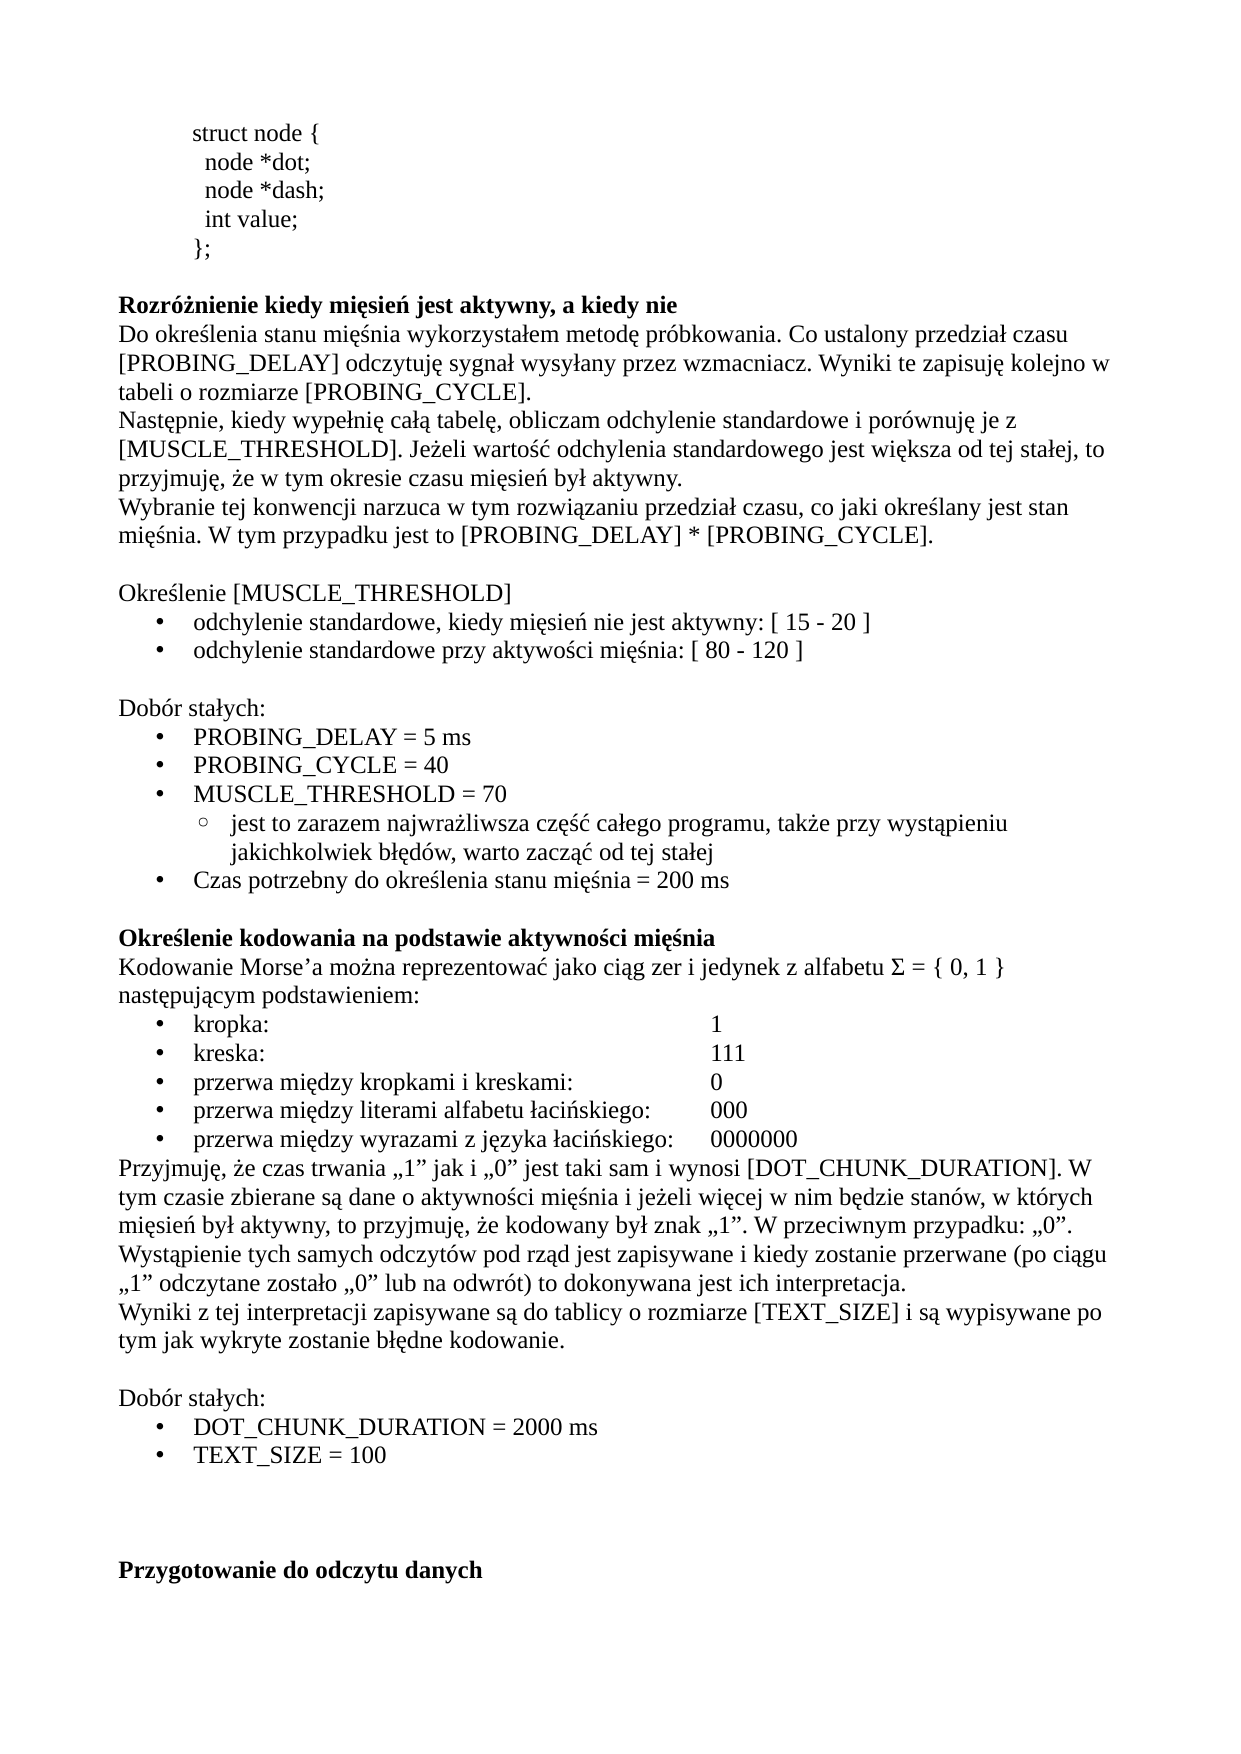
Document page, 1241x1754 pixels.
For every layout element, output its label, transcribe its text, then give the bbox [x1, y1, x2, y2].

list Czas potrzebny do określenia stanu mięśnia = 200 ms [156, 866, 1122, 894]
list przerwa między kropkami i kreskami: 0 [156, 1067, 1122, 1096]
text node *dot; [192, 147, 1122, 176]
list przerwa między wyrazami z języka łacińskiego: 0000000 [156, 1124, 1122, 1153]
text int value; [192, 204, 1122, 233]
list odchylenie standardowe, kiedy mięsień nie jest aktywny: [ 15 - 20 ] [156, 607, 1122, 636]
text Wystąpienie tych samych odczytów pod rząd jest zapisywane i kiedy zostanie przerwane (po ciągu „1” odczytane zostało „0” lub na odwrót) to dokonywana jest ich interpretacja. [118, 1239, 1122, 1297]
list MUSCLE_THRESHOLD = 70 [156, 779, 1122, 808]
text Wyniki z tej interpretacji zapisywane są do tablicy o rozmiarze [TEXT_SIZE] i są wypisywane po tym jak wykryte zostanie błędne kodowanie. [118, 1297, 1122, 1354]
text Dobór stałych: [118, 693, 1122, 722]
text Określenie kodowania na podstawie aktywności mięśnia [118, 923, 1122, 952]
list kreska: 111 [156, 1038, 1122, 1067]
list DOT_CHUNK_DURATION = 2000 ms [156, 1412, 1122, 1441]
list przerwa między literami alfabetu łacińskiego: 000 [156, 1096, 1122, 1124]
text }; [192, 233, 1122, 262]
list TEXT_SIZE = 100 [156, 1441, 1122, 1469]
list PROBING_DELAY = 5 ms [156, 722, 1122, 751]
text Rozróżnienie kiedy mięsień jest aktywny, a kiedy nie [118, 291, 1122, 319]
text Następnie, kiedy wypełnię całą tabelę, obliczam odchylenie standardowe i porównuję je z [MUSCLE_THRESHOLD]. Jeżeli wartość odchylenia standardowego jest większa od tej stałej, to przyjmuję, że w tym okresie czasu mięsień był aktywny. [118, 406, 1122, 492]
text Dobór stałych: [118, 1383, 1122, 1412]
list PROBING_CYCLE = 40 [156, 751, 1122, 779]
text Do określenia stanu mięśnia wykorzystałem metodę próbkowania. Co ustalony przedział czasu [PROBING_DELAY] odczytuję sygnał wysyłany przez wzmacniacz. Wyniki te zapisuję kolejno w tabeli o rozmiarze [PROBING_CYCLE]. [118, 319, 1122, 406]
text Przyjmuję, że czas trwania „1” jak i „0” jest taki sam i wynosi [DOT_CHUNK_DURATION]. W tym czasie zbierane są dane o aktywności mięśnia i jeżeli więcej w nim będzie stanów, w których mięsień był aktywny, to przyjmuję, że kodowany był znak „1”. W przeciwnym przypadku: „0”. [118, 1153, 1122, 1239]
text node *dash; [192, 176, 1122, 204]
list jest to zarazem najwrażliwsza część całego programu, także przy wystąpieniu jakichkolwiek błędów, warto zacząć od tej stałej [193, 808, 1122, 866]
text struct node { [192, 118, 1122, 147]
text Określenie [MUSCLE_THRESHOLD] [118, 578, 1122, 607]
text Wybranie tej konwencji narzuca w tym rozwiązaniu przedział czasu, co jaki określany jest stan mięśnia. W tym przypadku jest to [PROBING_DELAY] * [PROBING_CYCLE]. [118, 492, 1122, 549]
text Przygotowanie do odczytu danych [118, 1556, 1122, 1584]
text Kodowanie Morse’a można reprezentować jako ciąg zer i jedynek z alfabetu Σ = { 0, 1 } następującym podstawieniem: [118, 952, 1122, 1009]
list odchylenie standardowe przy aktywości mięśnia: [ 80 - 120 ] [156, 636, 1122, 664]
list kropka: 1 [156, 1009, 1122, 1038]
